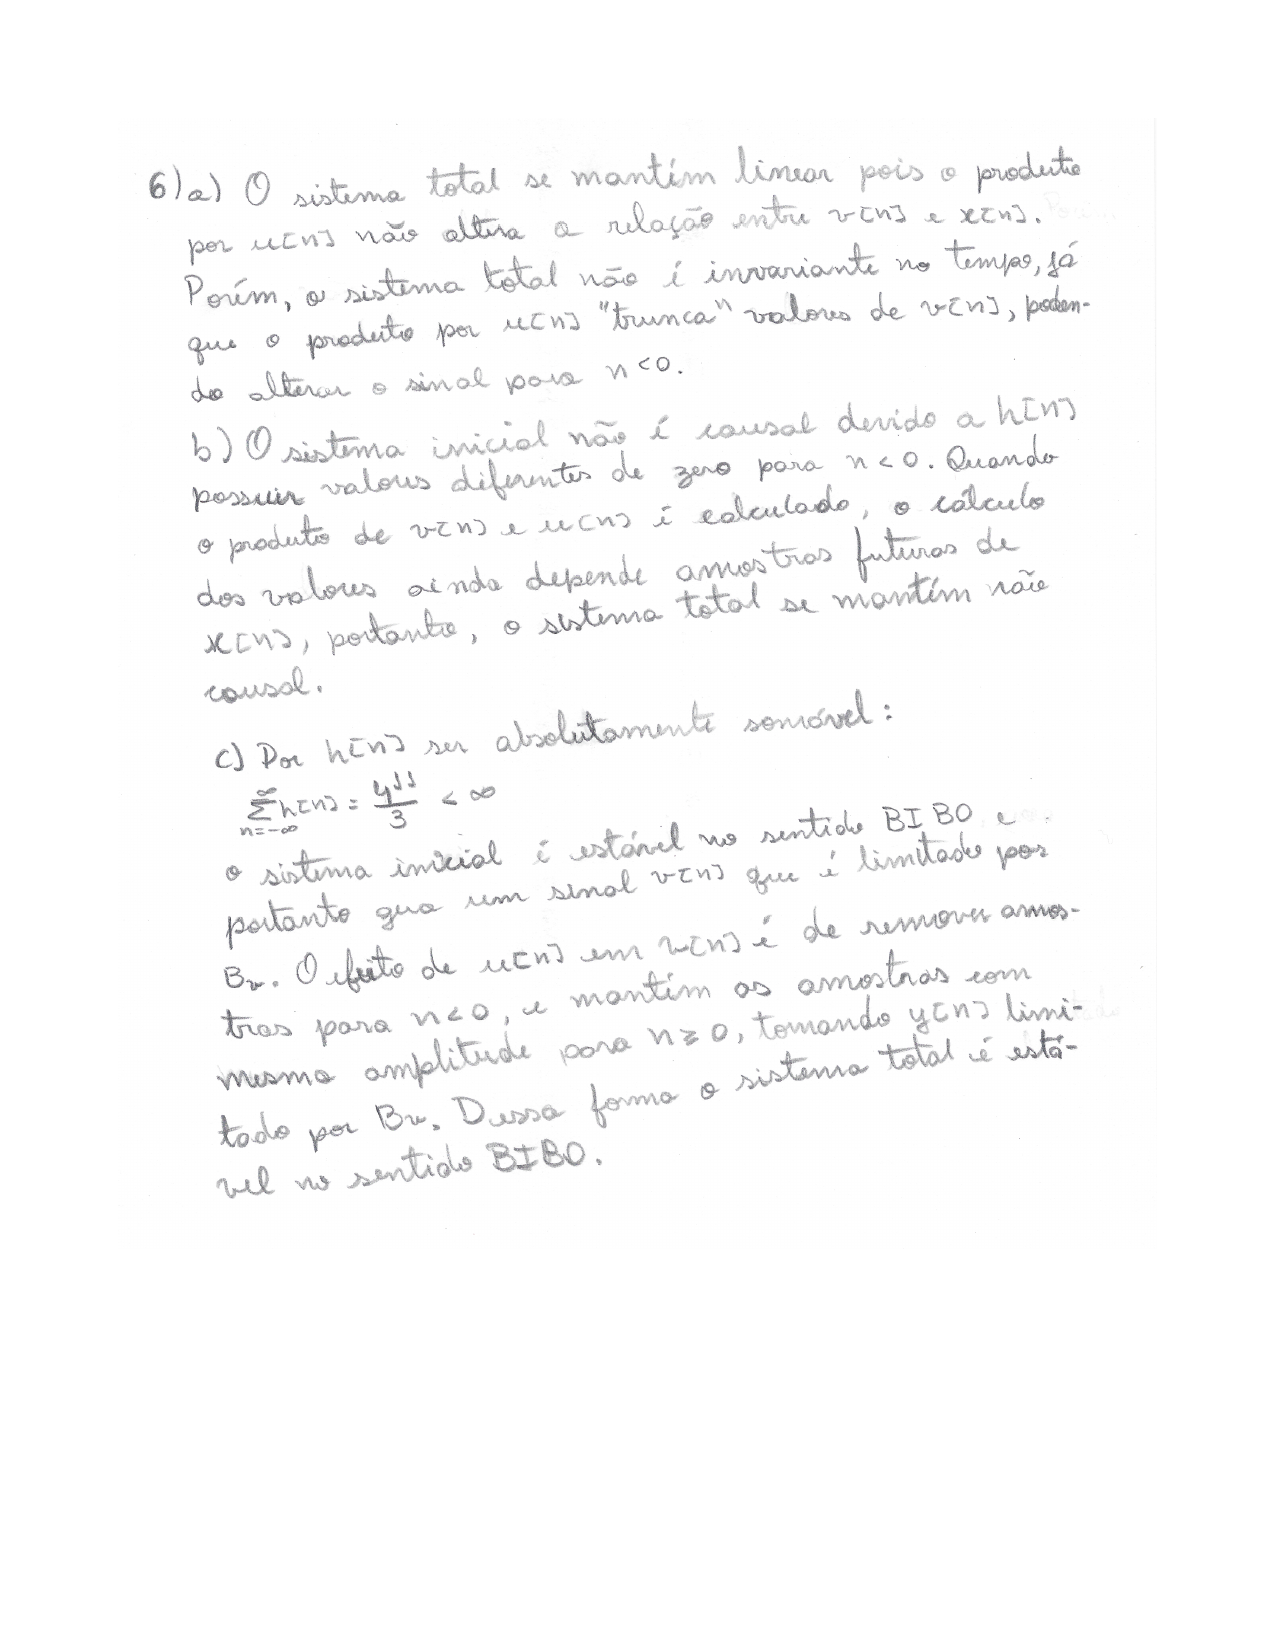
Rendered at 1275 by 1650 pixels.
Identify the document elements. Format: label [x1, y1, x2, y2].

picture [118, 118, 1157, 1249]
